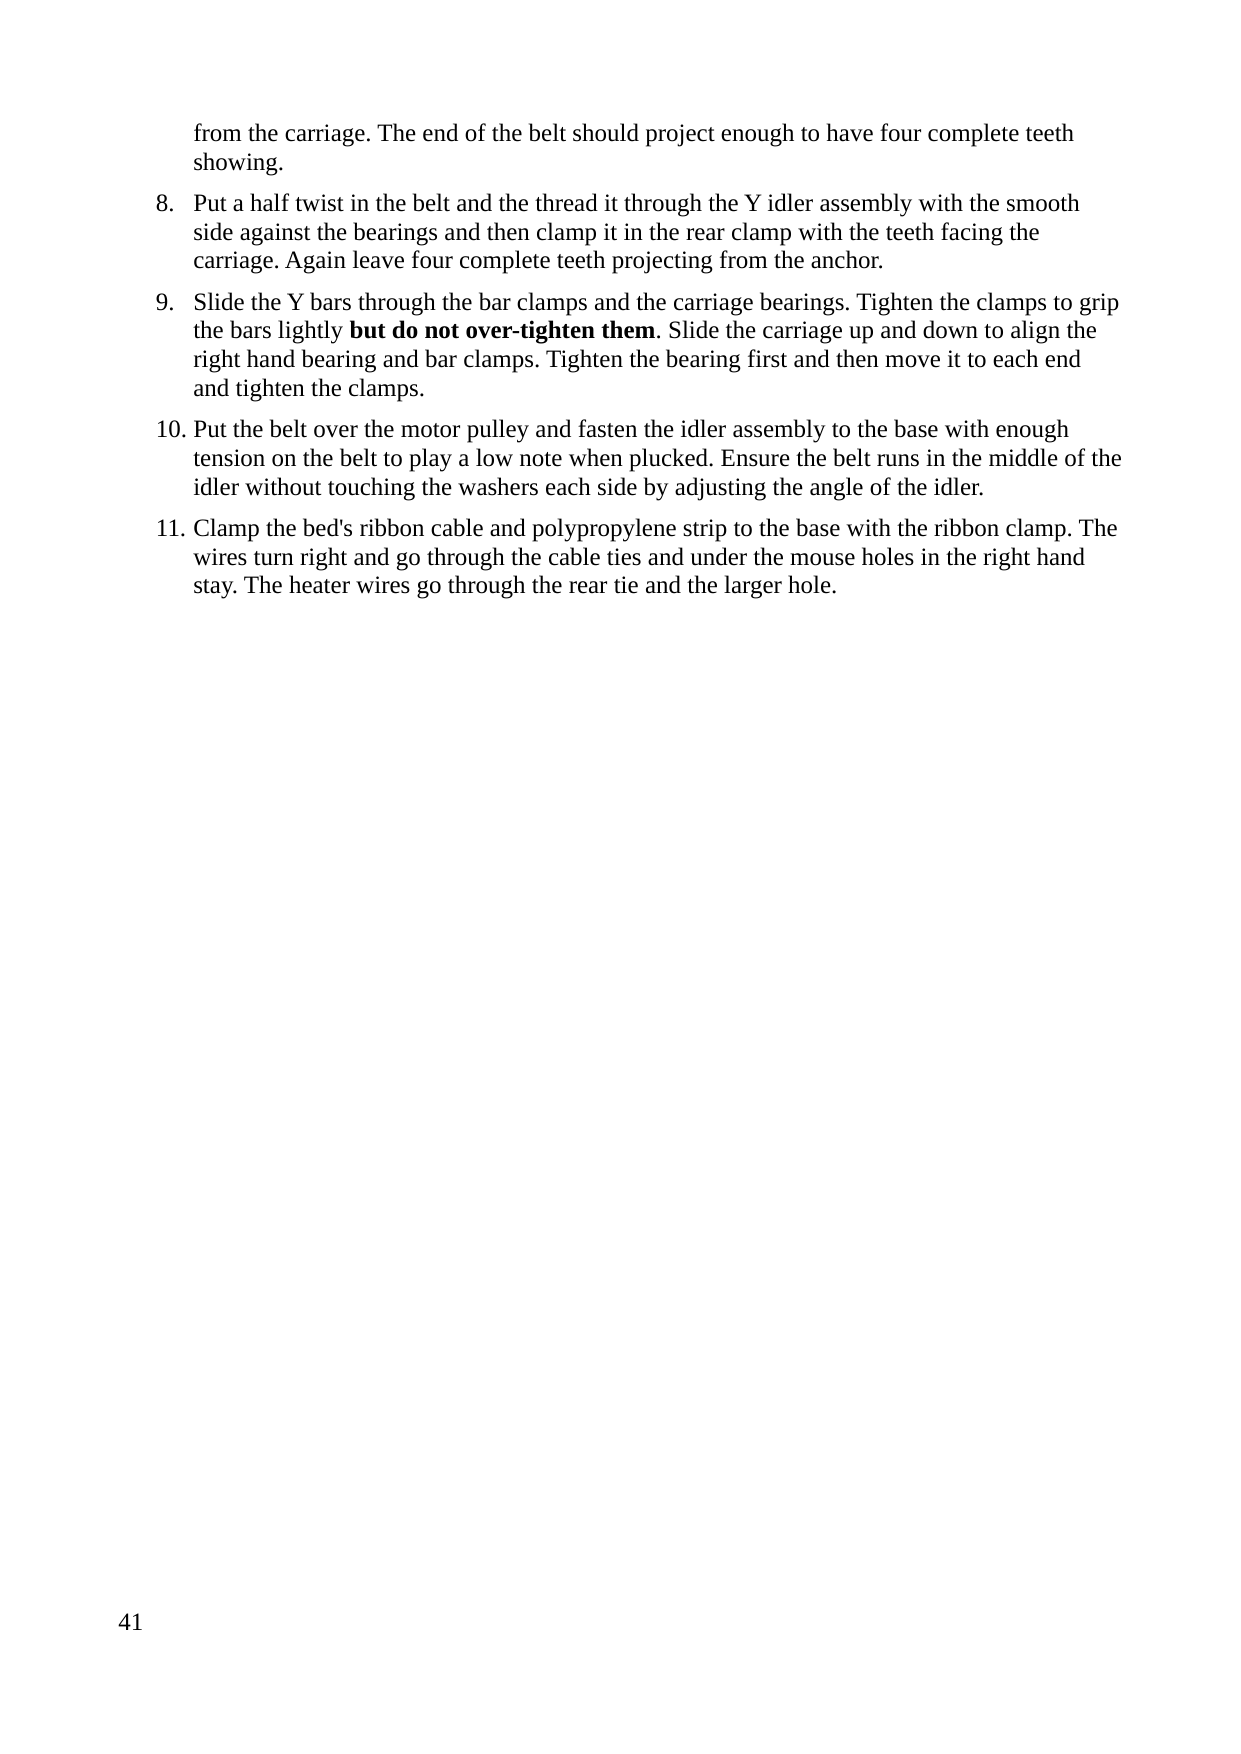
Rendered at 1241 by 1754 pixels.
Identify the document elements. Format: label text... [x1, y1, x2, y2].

list Slide the Y bars through the bar clamps and the carriage bearings. Tighten the clamps to grip the bars lightly but do not over-tighten them. Slide the carriage up and down to align the right hand bearing and bar clamps. Tighten the bearing first and then move it to each end and tighten the clamps. [156, 287, 1122, 402]
list from the carriage. The end of the belt should project enough to have four complete teeth showing. [156, 118, 1122, 176]
list Put the belt over the motor pulley and fasten the idler assembly to the base with enough tension on the belt to play a low note when plucked. Ensure the belt runs in the middle of the idler without touching the washers each side by adjusting the angle of the idler. [156, 414, 1122, 501]
list Clamp the bed's ribbon cable and polypropylene strip to the base with the ribbon clamp. The wires turn right and go through the cable ties and under the mouse holes in the right hand stay. The heater wires go through the rear tie and the larger hole. [156, 513, 1122, 599]
list Put a half twist in the belt and the thread it through the Y idler assembly with the smooth side against the bearings and then clamp it in the rear clamp with the teeth facing the carriage. Again leave four complete teeth projecting from the anchor. [156, 188, 1122, 274]
